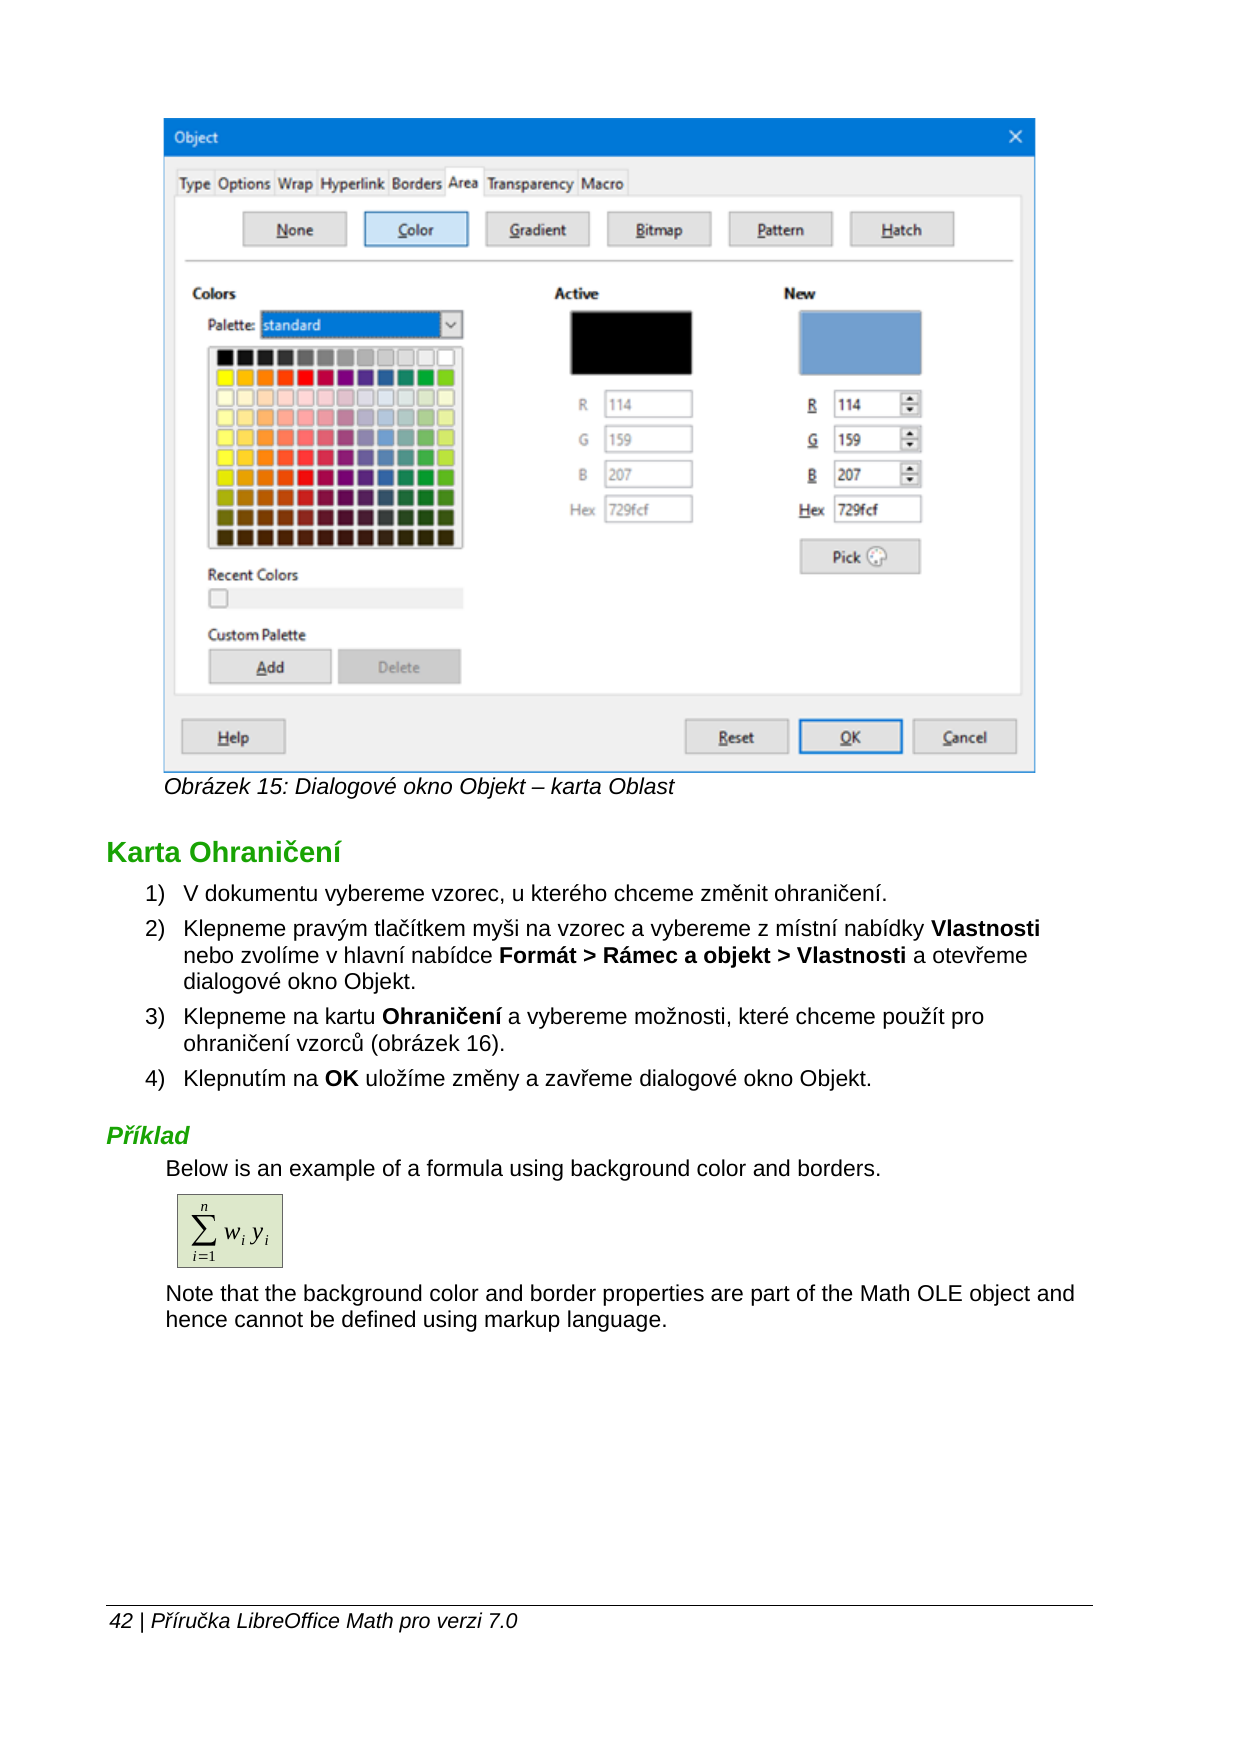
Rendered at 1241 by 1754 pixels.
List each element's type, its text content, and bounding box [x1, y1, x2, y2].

list V dokumentu vybereme vzorec, u kterého chceme změnit ohraničení. [165, 880, 1093, 906]
list Klepneme pravým tlačítkem myši na vzorec a vybereme z místní nabídky Vlastnosti nebo zvolíme v hlavní nabídce Formát > Rámec a objekt > Vlastnosti a otevřeme dialogové okno Objekt. [165, 915, 1093, 994]
picture [163, 118, 1036, 773]
list Klepneme na kartu Ohraničení a vybereme možnosti, které chceme použít pro ohraničení vzorců (obrázek 16). [165, 1003, 1093, 1056]
list Klepnutím na OK uložíme změny a zavřeme dialogové okno Objekt. [165, 1065, 1093, 1091]
text Note that the background color and border properties are part of the Math OLE object and hence cannot be defined using markup language. [165, 1280, 1093, 1333]
text Obrázek 15: Dialogové okno Objekt – karta Oblast [163, 773, 1035, 799]
subtitle Karta Ohraničení [106, 835, 1093, 868]
text Below is an example of a formula using background color and borders. [165, 1155, 1093, 1182]
subtitle Příklad [106, 1121, 1093, 1149]
